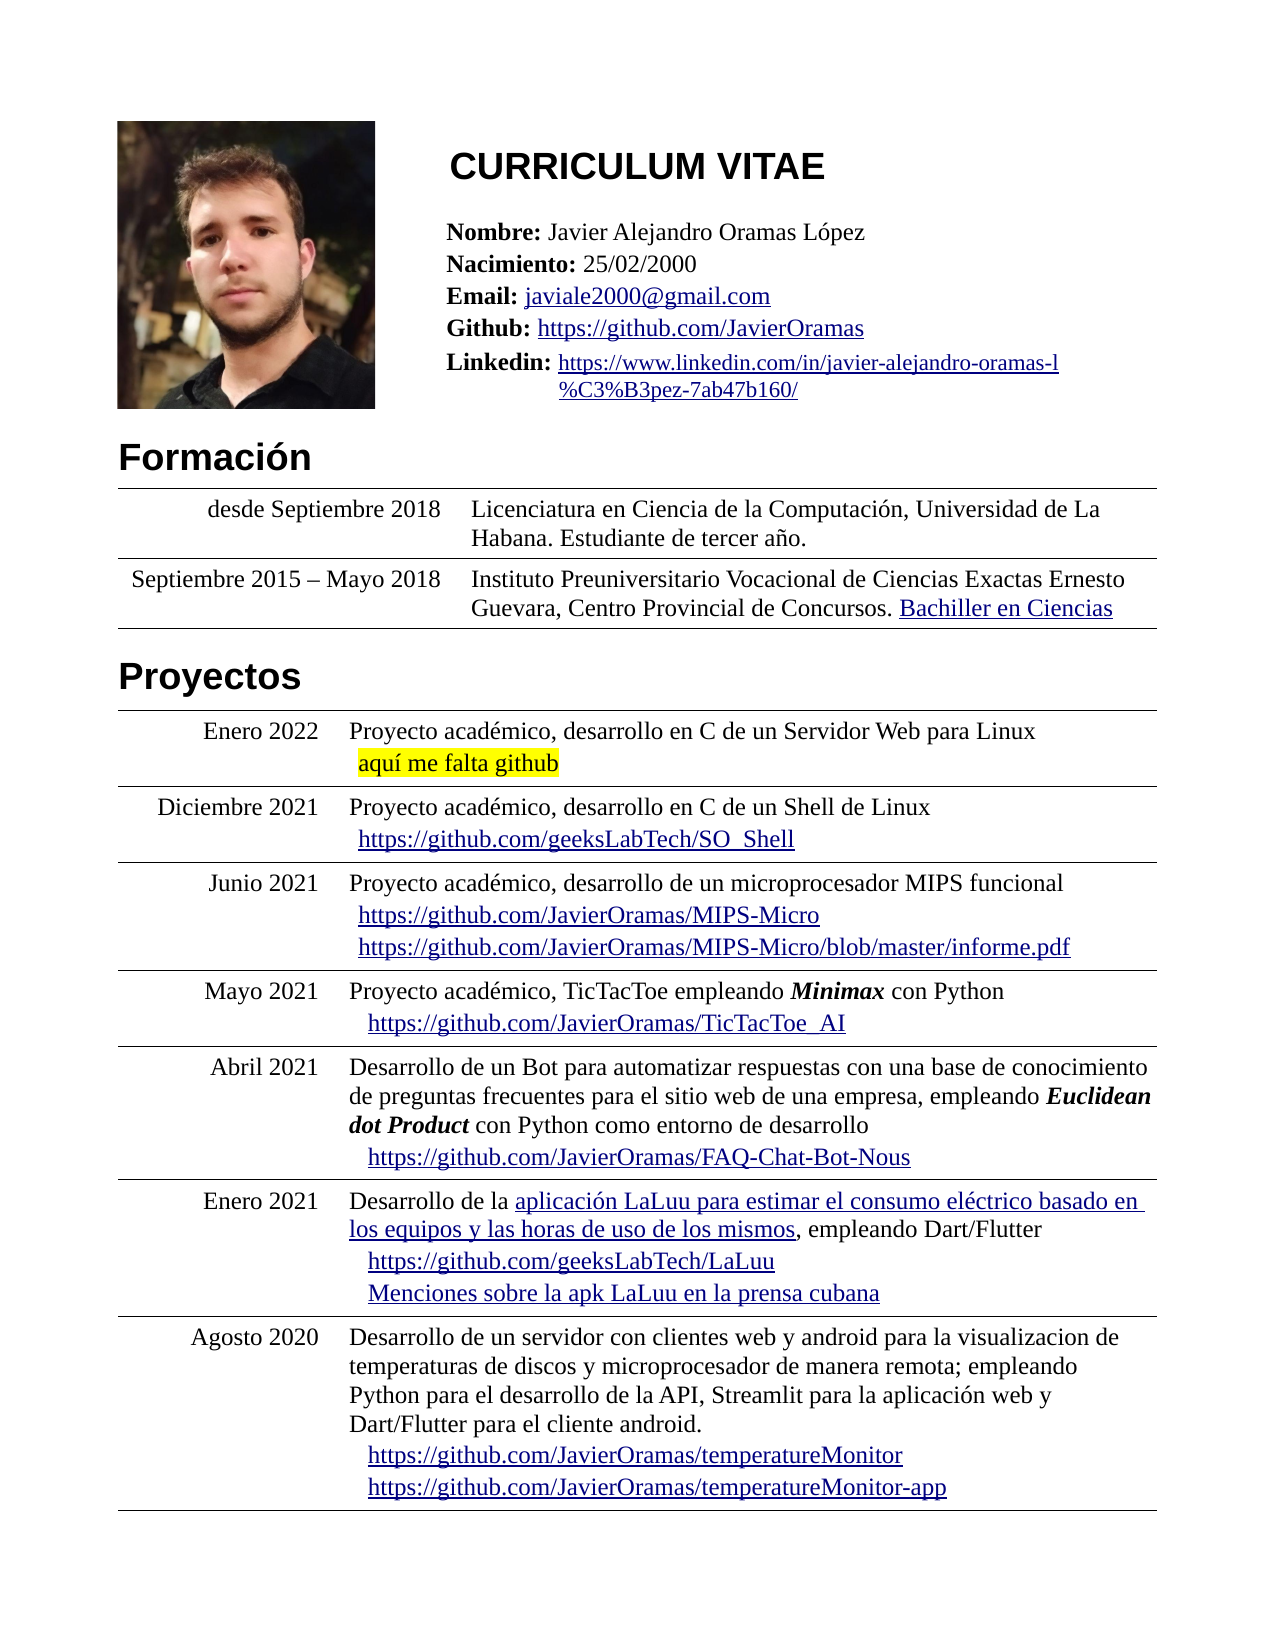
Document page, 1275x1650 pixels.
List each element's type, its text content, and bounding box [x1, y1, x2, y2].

table_cell Diciembre 2021 [118, 787, 324, 862]
text Email: javiale2000@gmail.com [446, 281, 1157, 309]
table_cell Desarrollo de la aplicación LaLuu para estimar el consumo eléctrico basado en los equipos y las horas de uso de los mismos, empleando Dart/Flutter https://github.com/geeksLabTech/LaLuu Menciones sobre la apk LaLuu en la prensa cubana [324, 1180, 1157, 1316]
table_cell Desarrollo de un servidor con clientes web y android para la visualizacion de temperaturas de discos y microprocesador de manera remota; empleando Python para el desarrollo de la API, Streamlit para la aplicación web y Dart/Flutter para el cliente android. https://github.com/JavierOramas/temperatureMonitor https://github.com/JavierOramas/temperatureMonitor-app [324, 1317, 1157, 1510]
table_cell Proyecto académico, desarrollo de un microprocesador MIPS funcional https://github.com/JavierOramas/MIPS-Micro https://github.com/JavierOramas/MIPS-Micro/blob/master/informe.pdf [324, 863, 1157, 969]
table_cell Septiembre 2015 – Mayo 2018 [118, 559, 446, 627]
subtitle Proyectos [118, 653, 1157, 697]
table_cell Agosto 2020 [118, 1317, 324, 1510]
text Github: https://github.com/JavierOramas [446, 313, 1157, 341]
table_header Proyecto académico, desarrollo en C de un Servidor Web para Linux aquí me falta github [324, 711, 1157, 786]
text Nacimiento: 25/02/2000 [446, 249, 1157, 278]
subtitle Formación [118, 435, 1157, 478]
table_cell Proyecto académico, desarrollo en C de un Shell de Linux https://github.com/geeksLabTech/SO_Shell [324, 787, 1157, 862]
text Nombre: Javier Alejandro Oramas López [446, 217, 1157, 246]
table_cell Proyecto académico, TicTacToe empleando Minimax con Python https://github.com/JavierOramas/TicTacToe_AI [324, 971, 1157, 1046]
table_header Enero 2022 [118, 711, 324, 786]
table_cell Junio 2021 [118, 863, 324, 969]
table_header Licenciatura en Ciencia de la Computación, Universidad de La Habana. Estudiante de tercer año. [446, 489, 1157, 557]
table_cell Mayo 2021 [118, 971, 324, 1046]
text Linkedin: https://www.linkedin.com/in/javier-alejandro-oramas-l%C3%B3pez-7ab47b160/ [446, 347, 1157, 402]
picture [117, 121, 376, 409]
table_cell Instituto Preuniversitario Vocacional de Ciencias Exactas Ernesto Guevara, Centro Provincial de Concursos. Bachiller en Ciencias [446, 559, 1157, 627]
table_header desde Septiembre 2018 [118, 489, 446, 557]
table_cell Enero 2021 [118, 1180, 324, 1316]
table_cell Desarrollo de un Bot para automatizar respuestas con una base de conocimiento de preguntas frecuentes para el sitio web de una empresa, empleando Euclidean dot Product con Python como entorno de desarrollo https://github.com/JavierOramas/FAQ-Chat-Bot-Nous [324, 1047, 1157, 1179]
table_cell Abril 2021 [118, 1047, 324, 1179]
subtitle CURRICULUM VITAE [376, 144, 1157, 187]
